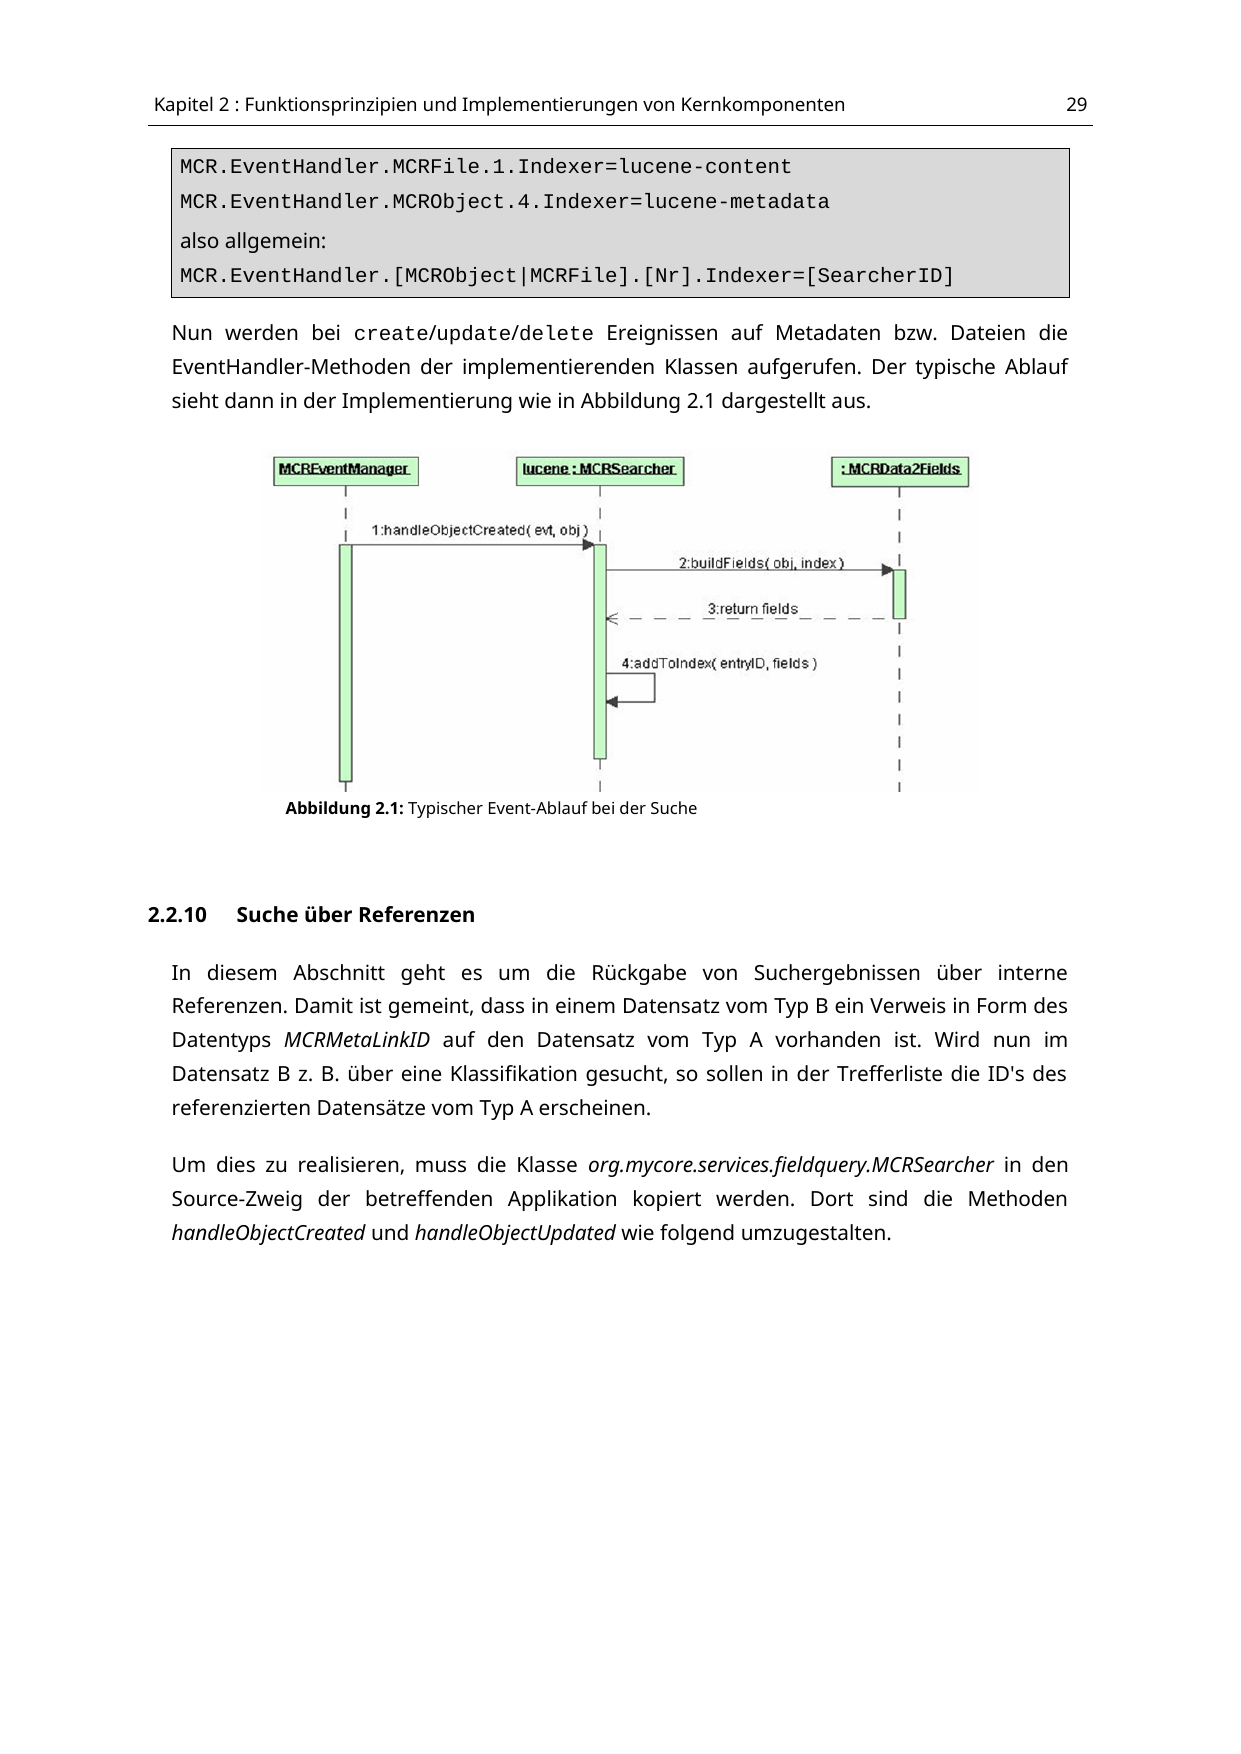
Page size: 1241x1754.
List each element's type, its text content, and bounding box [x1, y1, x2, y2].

text Abbildung 2.1: Typischer Event-Ablauf bei der Suche [285, 792, 955, 819]
picture [261, 449, 979, 792]
text MCR.EventHandler.[MCRObject|MCRFile].[Nr].Indexer=[SearcherID] [172, 257, 1069, 297]
text In diesem Abschnitt geht es um die Rückgabe von Suchergebnissen über interne Referenzen. Damit ist gemeint, dass in einem Datensatz vom Typ B ein Verweis in Form des Datentyps MCRMetaLinkID auf den Datensatz vom Typ A vorhanden ist. Wird nun im Datensatz B z. B. über eine Klassifikation gesucht, so sollen in der Trefferliste die ID's des referenzierten Datensätze vom Typ A erscheinen. [171, 958, 1069, 1121]
text MCR.EventHandler.MCRFile.1.Indexer=lucene-content [172, 149, 1069, 179]
subtitle Suche über Referenzen [148, 900, 1092, 928]
text MCR.EventHandler.MCRObject.4.Indexer=lucene-metadata [172, 183, 1069, 214]
text Nun werden bei create/update/delete Ereignissen auf Metadaten bzw. Dateien die EventHandler-Methoden der implementierenden Klassen aufgerufen. Der typische Ablauf sieht dann in der Implementierung wie in Abbildung 2.1 dargestellt aus. [171, 318, 1069, 414]
text also allgemein: [172, 218, 1069, 254]
text Um dies zu realisieren, muss die Klasse org.mycore.services.fieldquery.MCRSearcher in den Source-Zweig der betreffenden Applikation kopiert werden. Dort sind die Methoden handleObjectCreated und handleObjectUpdated wie folgend umzugestalten. [171, 1151, 1069, 1246]
